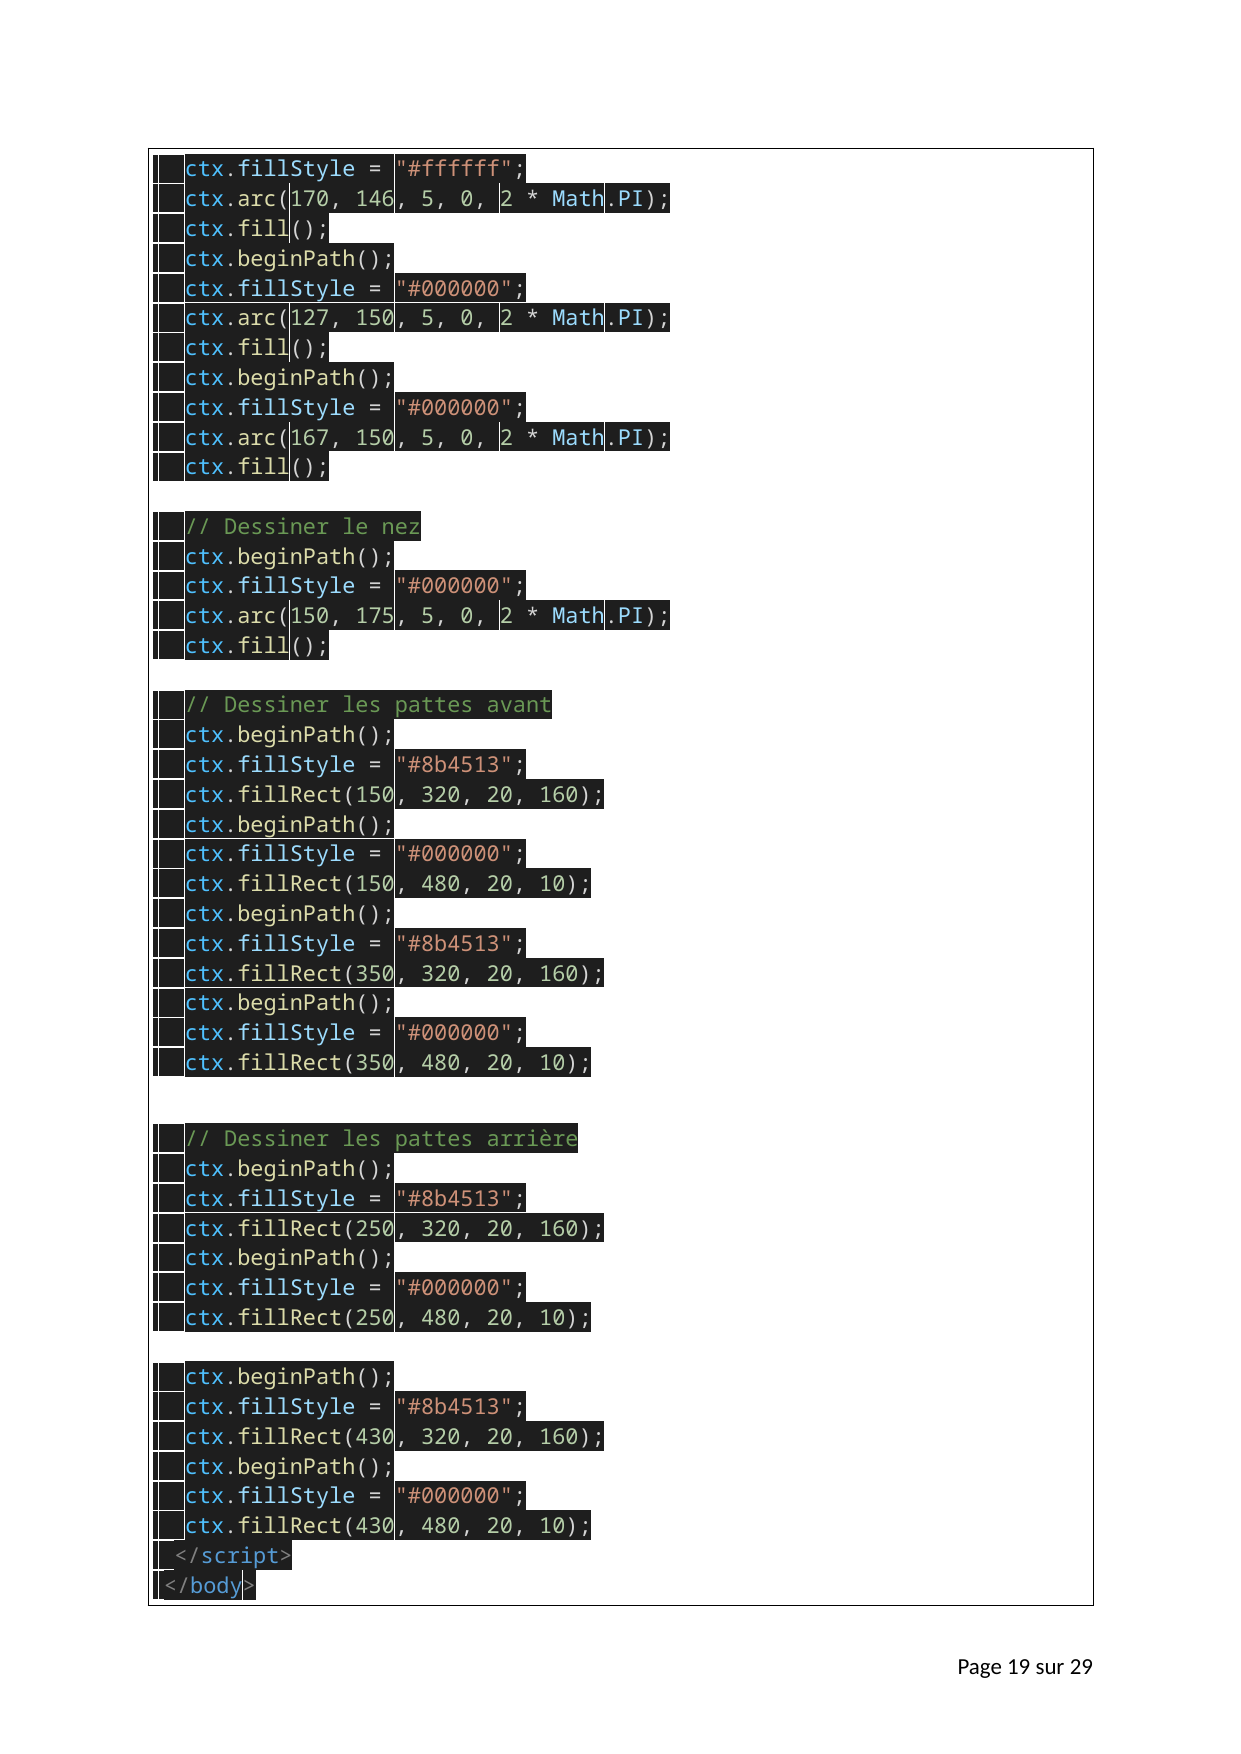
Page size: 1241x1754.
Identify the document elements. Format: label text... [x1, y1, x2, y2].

table_header ctx.fillStyle = "#ffffff"; ctx.arc(170, 146, 5, 0, 2 * Math.PI); ctx.fill(); ctx.beginPath(); ctx.fillStyle = "#000000"; ctx.arc(127, 150, 5, 0, 2 * Math.PI); ctx.fill(); ctx.beginPath(); ctx.fillStyle = "#000000"; ctx.arc(167, 150, 5, 0, 2 * Math.PI); ctx.fill(); // Dessiner le nez ctx.beginPath(); ctx.fillStyle = "#000000"; ctx.arc(150, 175, 5, 0, 2 * Math.PI); ctx.fill(); // Dessiner les pattes avant ctx.beginPath(); ctx.fillStyle = "#8b4513"; ctx.fillRect(150, 320, 20, 160); ctx.beginPath(); ctx.fillStyle = "#000000"; ctx.fillRect(150, 480, 20, 10); ctx.beginPath(); ctx.fillStyle = "#8b4513"; ctx.fillRect(350, 320, 20, 160); ctx.beginPath(); ctx.fillStyle = "#000000"; ctx.fillRect(350, 480, 20, 10); // Dessiner les pattes arrière ctx.beginPath(); ctx.fillStyle = "#8b4513"; ctx.fillRect(250, 320, 20, 160); ctx.beginPath(); ctx.fillStyle = "#000000"; ctx.fillRect(250, 480, 20, 10); ctx.beginPath(); ctx.fillStyle = "#8b4513"; ctx.fillRect(430, 320, 20, 160); ctx.beginPath(); ctx.fillStyle = "#000000"; ctx.fillRect(430, 480, 20, 10); </script> </body> [149, 149, 1093, 1605]
